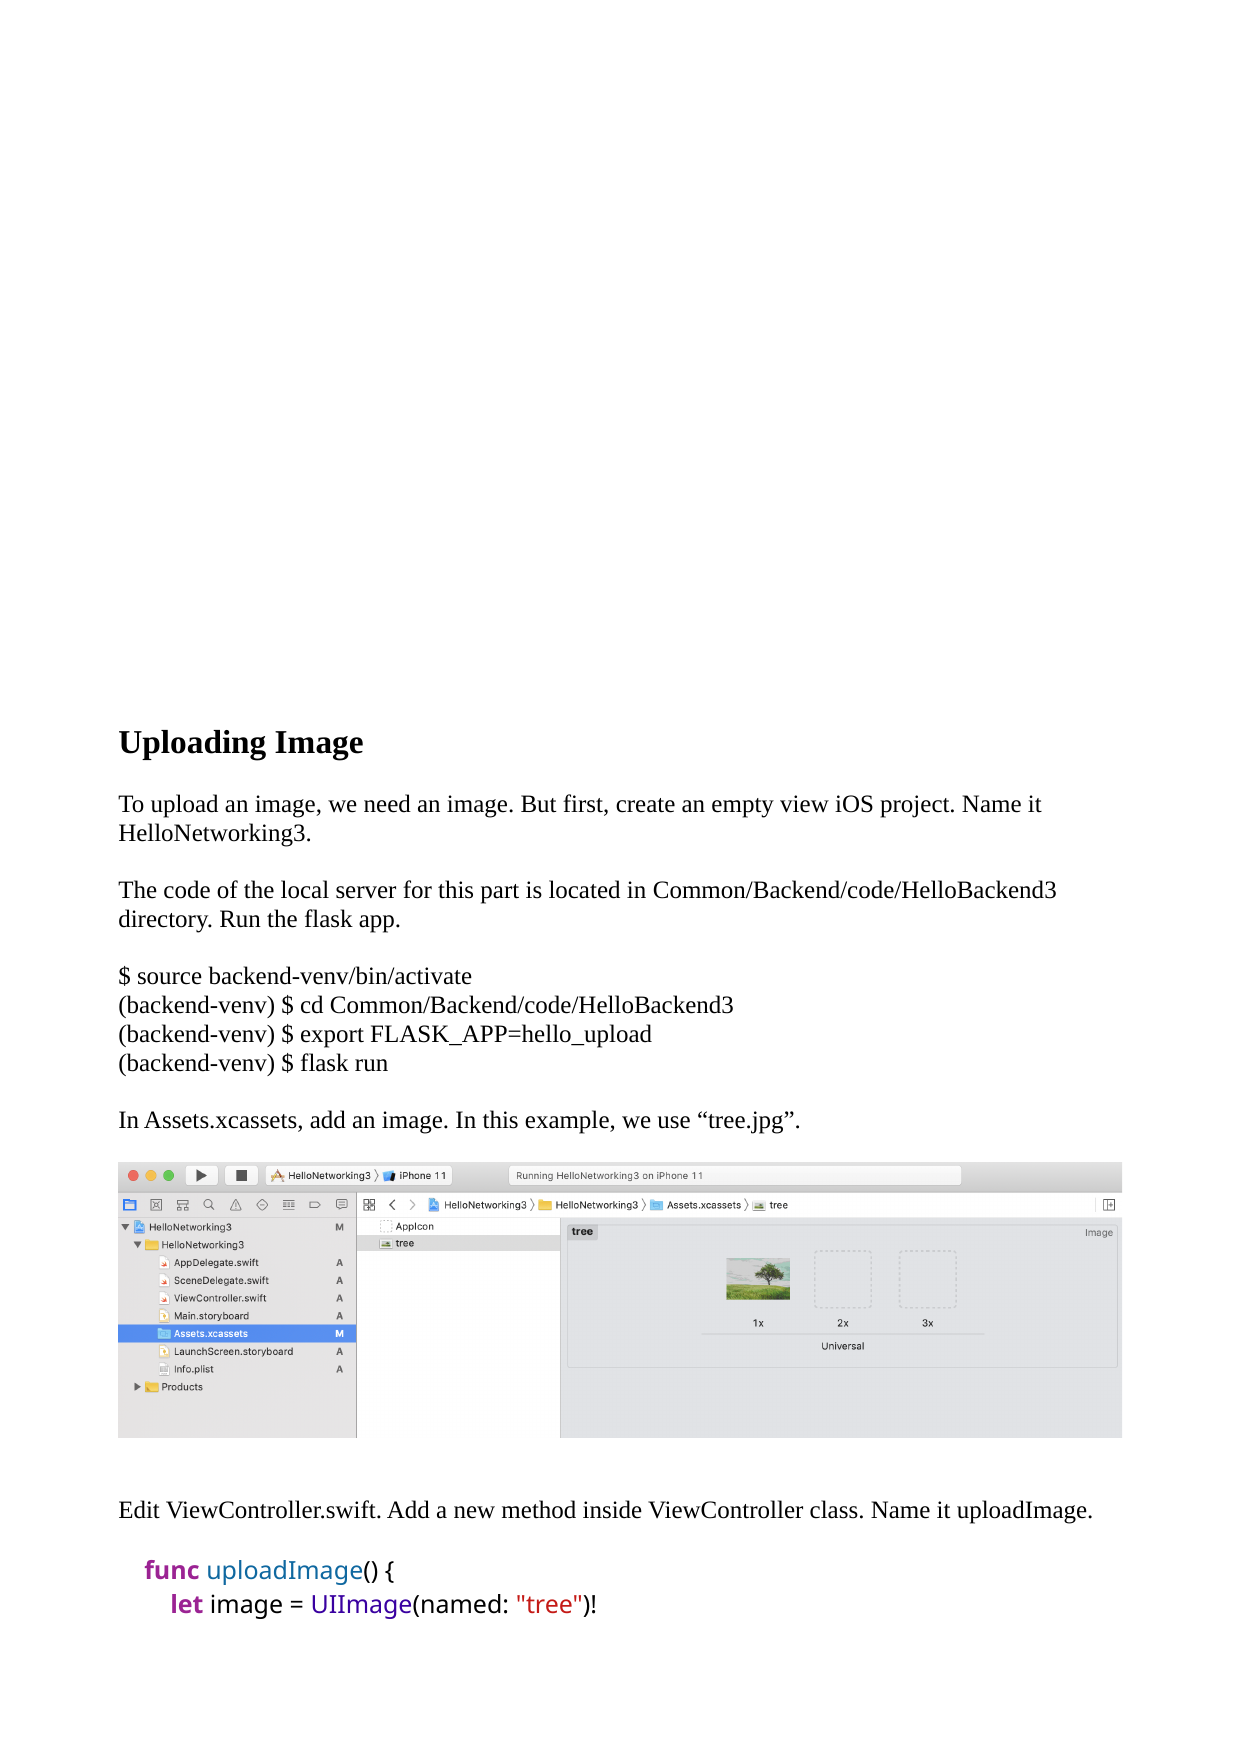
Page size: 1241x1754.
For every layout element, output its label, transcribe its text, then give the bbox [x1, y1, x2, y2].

text func uploadImage() { [118, 1552, 1122, 1586]
text (backend-venv) $ flask run [118, 1048, 1122, 1076]
text Uploading Image [118, 722, 1122, 760]
text The code of the local server for this part is located in Common/Backend/code/HelloBackend3 directory. Run the flask app. [118, 875, 1122, 933]
text (backend-venv) $ cd Common/Backend/code/HelloBackend3 [118, 990, 1122, 1019]
picture [118, 1162, 1123, 1438]
text Edit ViewController.swift. Add a new method inside ViewController class. Name it uploadImage. [118, 1495, 1122, 1523]
text (backend-venv) $ export FLASK_APP=hello_upload [118, 1019, 1122, 1048]
text let image = UIImage(named: "tree")! [118, 1586, 1122, 1620]
text In Assets.xcassets, add an image. In this example, we use “tree.jpg”. [118, 1105, 1122, 1134]
text $ source backend-venv/bin/activate [118, 961, 1122, 990]
text To upload an image, we need an image. But first, create an empty view iOS project. Name it HelloNetworking3. [118, 789, 1122, 846]
